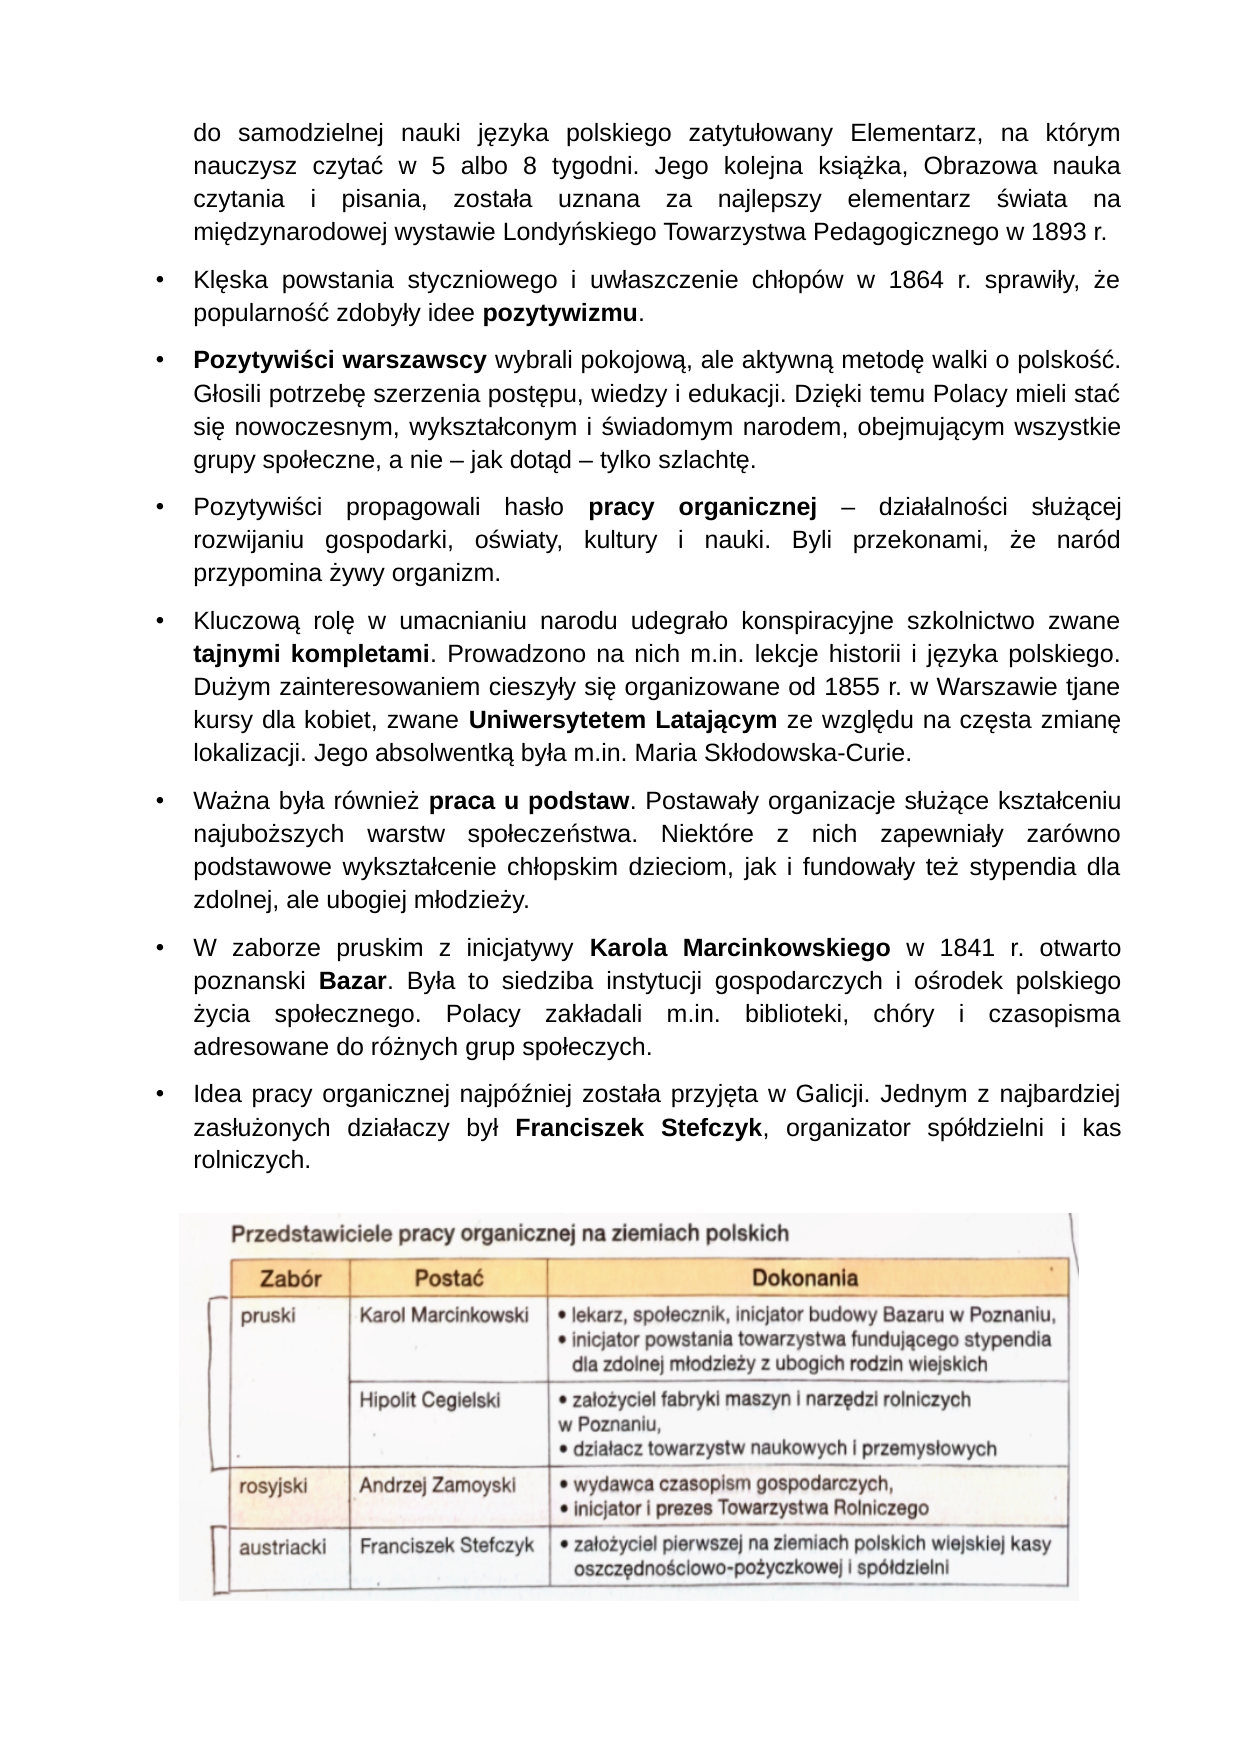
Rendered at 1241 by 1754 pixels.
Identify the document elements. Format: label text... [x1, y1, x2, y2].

list Ważna była również praca u podstaw. Postawały organizacje służące kształceniu najuboższych warstw społeczeństwa. Niektóre z nich zapewniały zarówno podstawowe wykształcenie chłopskim dzieciom, jak i fundowały też stypendia dla zdolnej, ale ubogiej młodzieży. [156, 786, 1122, 914]
list Pozytywiści warszawscy wybrali pokojową, ale aktywną metodę walki o polskość. Głosili potrzebę szerzenia postępu, wiedzy i edukacji. Dzięki temu Polacy mieli stać się nowoczesnym, wykształconym i świadomym narodem, obejmującym wszystkie grupy społeczne, a nie – jak dotąd – tylko szlachtę. [156, 346, 1122, 473]
list Kluczową rolę w umacnianiu narodu udegrało konspiracyjne szkolnictwo zwane tajnymi kompletami. Prowadzono na nich m.in. lekcje historii i języka polskiego. Dużym zainteresowaniem cieszyły się organizowane od 1855 r. w Warszawie tjane kursy dla kobiet, zwane Uniwersytetem Latającym ze względu na częsta zmianę lokalizacji. Jego absolwentką była m.in. Maria Skłodowska-Curie. [156, 606, 1122, 767]
picture [178, 1213, 1079, 1601]
list Klęska powstania styczniowego i uwłaszczenie chłopów w 1864 r. sprawiły, że popularność zdobyły idee pozytywizmu. [156, 265, 1122, 327]
list W zaborze pruskim z inicjatywy Karola Marcinkowskiego w 1841 r. otwarto poznanski Bazar. Była to siedziba instytucji gospodarczych i ośrodek polskiego życia społecznego. Polacy zakładali m.in. biblioteki, chóry i czasopisma adresowane do różnych grup społeczych. [156, 933, 1122, 1061]
list Idea pracy organicznej najpóźniej została przyjęta w Galicji. Jednym z najbardziej zasłużonych działaczy był Franciszek Stefczyk, organizator spółdzielni i kas rolniczych. [156, 1079, 1122, 1174]
list do samodzielnej nauki języka polskiego zatytułowany Elementarz, na którym nauczysz czytać w 5 albo 8 tygodni. Jego kolejna książka, Obrazowa nauka czytania i pisania, została uznana za najlepszy elementarz świata na międzynarodowej wystawie Londyńskiego Towarzystwa Pedagogicznego w 1893 r.​ [156, 118, 1122, 246]
list Pozytywiści propagowali hasło pracy organicznej – działalności służącej rozwijaniu gospodarki, oświaty, kultury i nauki. Byli przekonami, że naród przypomina żywy organizm. [156, 492, 1122, 587]
